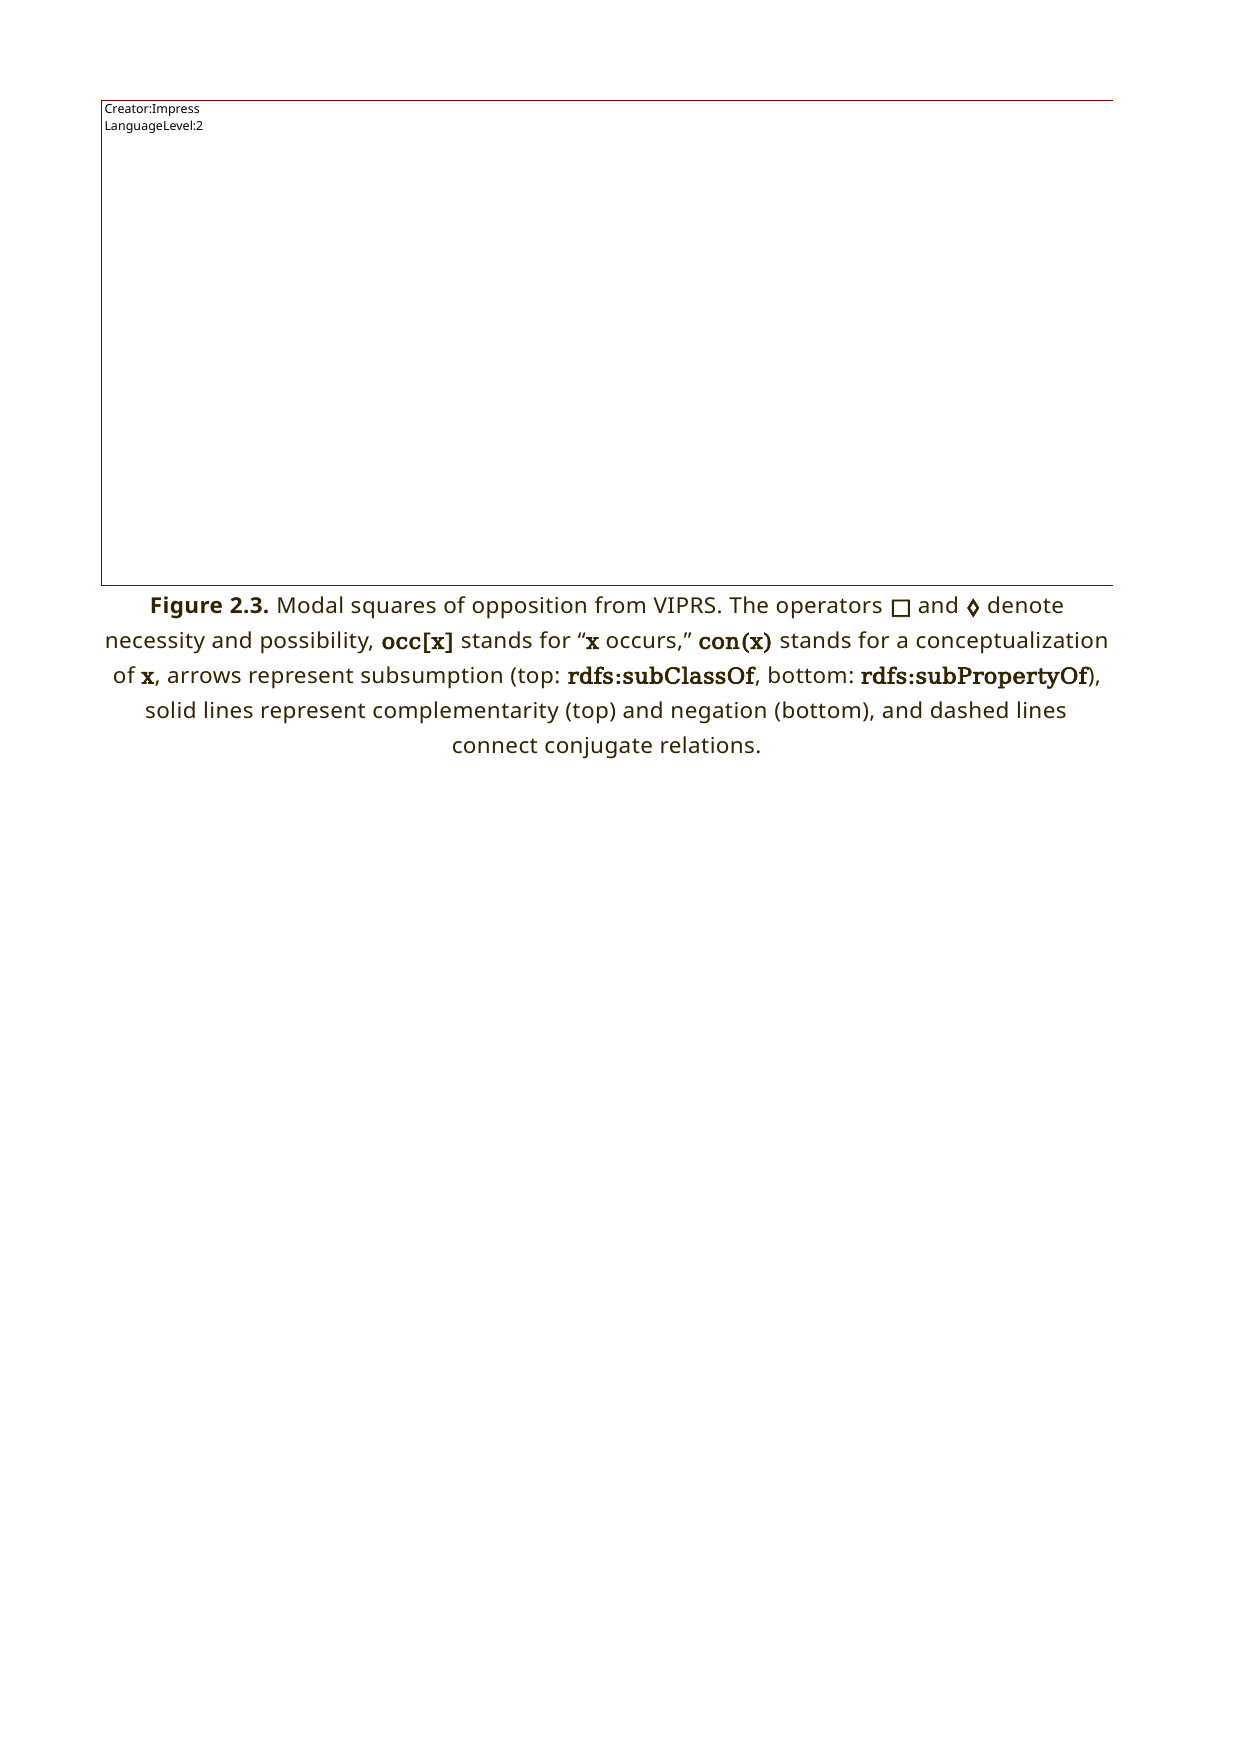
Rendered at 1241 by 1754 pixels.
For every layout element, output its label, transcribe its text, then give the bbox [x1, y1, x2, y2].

text Figure 2.3. Modal squares of opposition from VIPRS. The operators □ and ◊ denote necessity and possibility, occ[x] stands for “x occurs,” con(x) stands for a conceptualization of x, arrows represent subsumption (top: rdfs:subClassOf, bottom: rdfs:subPropertyOf), solid lines represent complementarity (top) and negation (bottom), and dashed lines connect conjugate relations. [99, 591, 1114, 759]
